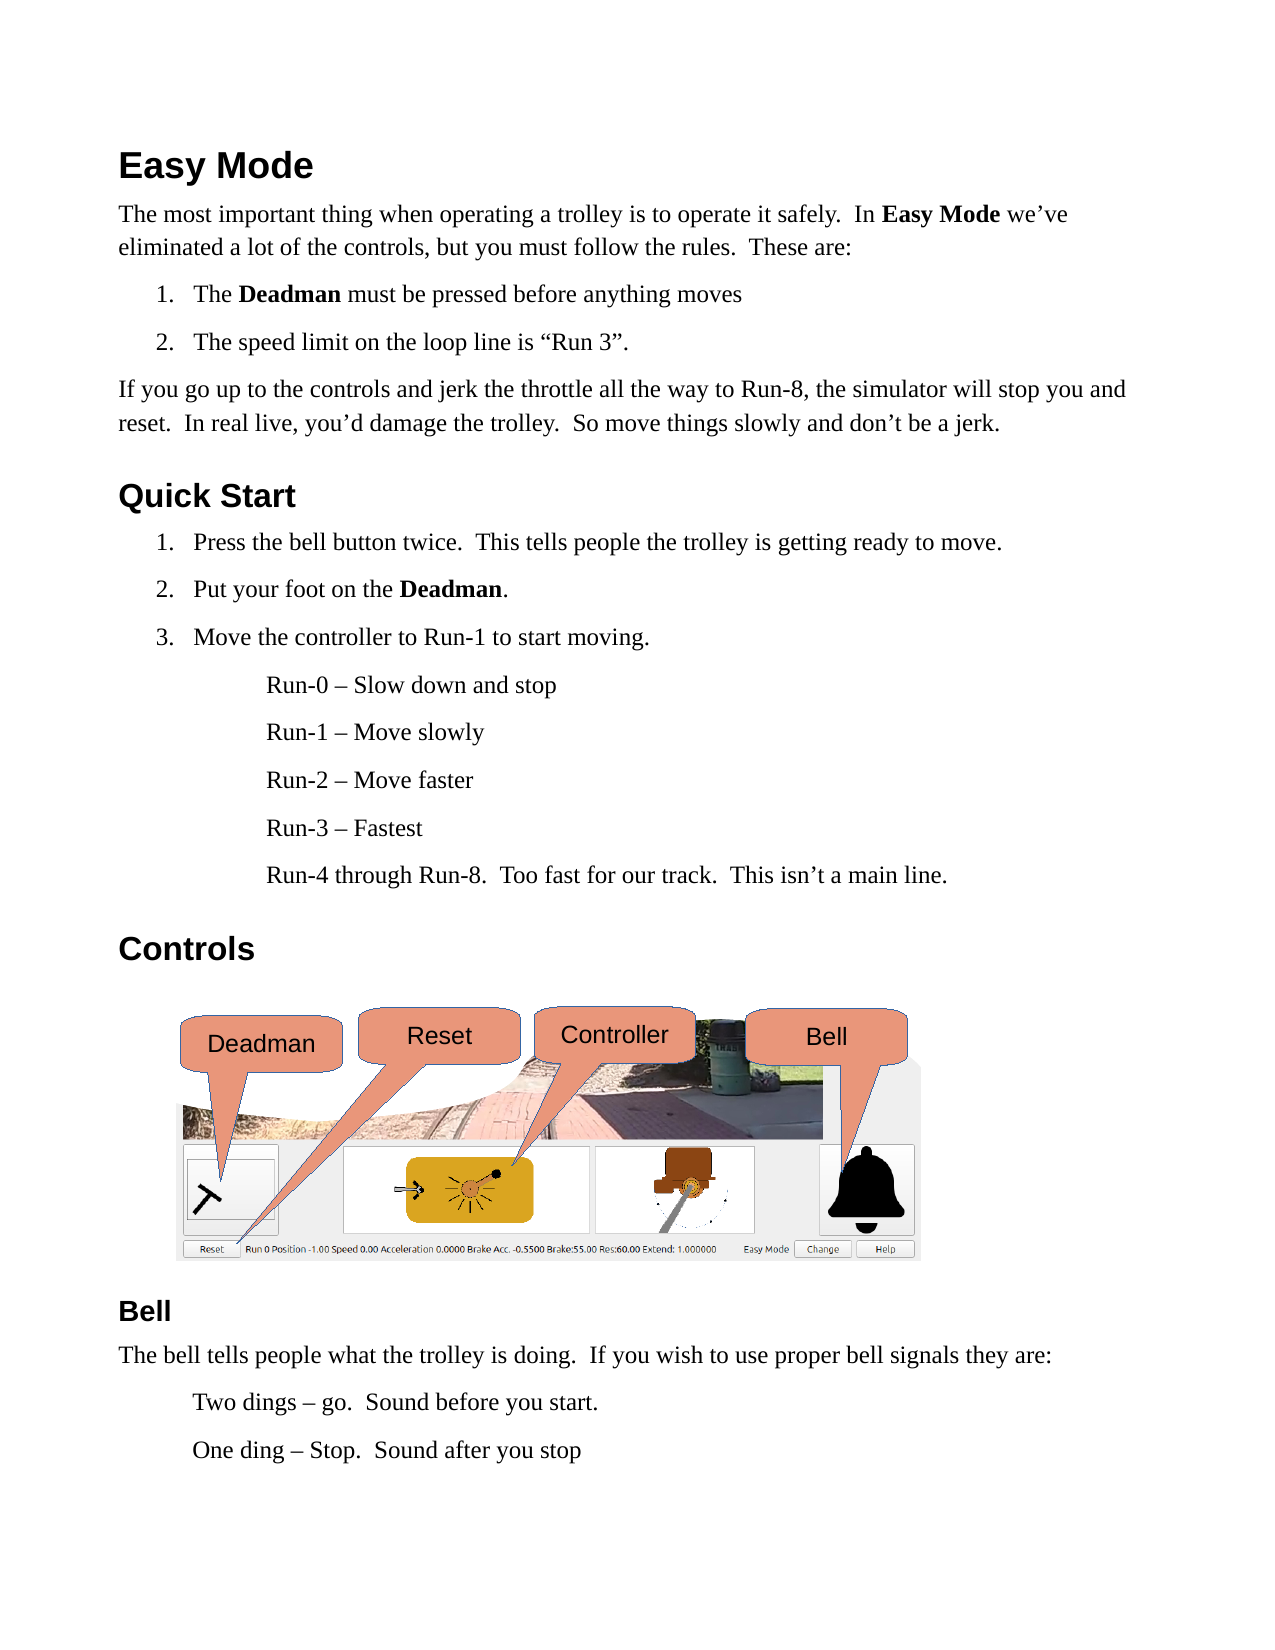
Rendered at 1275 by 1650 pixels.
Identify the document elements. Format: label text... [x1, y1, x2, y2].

text Run-2 – Move faster [266, 765, 1157, 794]
subtitle Controls [118, 929, 1157, 967]
list Press the bell button twice. This tells people the trolley is getting ready to move. [156, 527, 1157, 556]
list The Deadman must be pressed before anything moves [156, 279, 1157, 308]
text The most important thing when operating a trolley is to operate it safely. In Easy Mode we’ve eliminated a lot of the controls, but you must follow the rules. These are: [118, 199, 1157, 261]
subtitle Quick Start [118, 476, 1157, 514]
subtitle Bell [118, 1294, 1157, 1327]
text Run-3 – Fastest [266, 813, 1157, 841]
text Two dings – go. Sound before you start. [192, 1387, 1157, 1416]
text Run-4 through Run-8. Too fast for our track. This isn’t a main line. [266, 860, 1157, 889]
list The speed limit on the loop line is “Run 3”. [156, 327, 1157, 356]
text Run-1 – Move slowly [266, 717, 1157, 746]
text Run-0 – Slow down and stop [266, 670, 1157, 698]
text The bell tells people what the trolley is doing. If you wish to use proper bell signals they are: [118, 1340, 1157, 1368]
list Put your foot on the Deadman. [156, 574, 1157, 603]
list Move the controller to Run-1 to start moving. [156, 622, 1157, 651]
subtitle Easy Mode [118, 143, 1157, 186]
text If you go up to the controls and jerk the throttle all the way to Run-8, the simulator will stop you and reset. In real live, you’d damage the trolley. So move things slowly and don’t be a jerk. [118, 374, 1157, 436]
text One ding – Stop. Sound after you stop [192, 1435, 1157, 1464]
